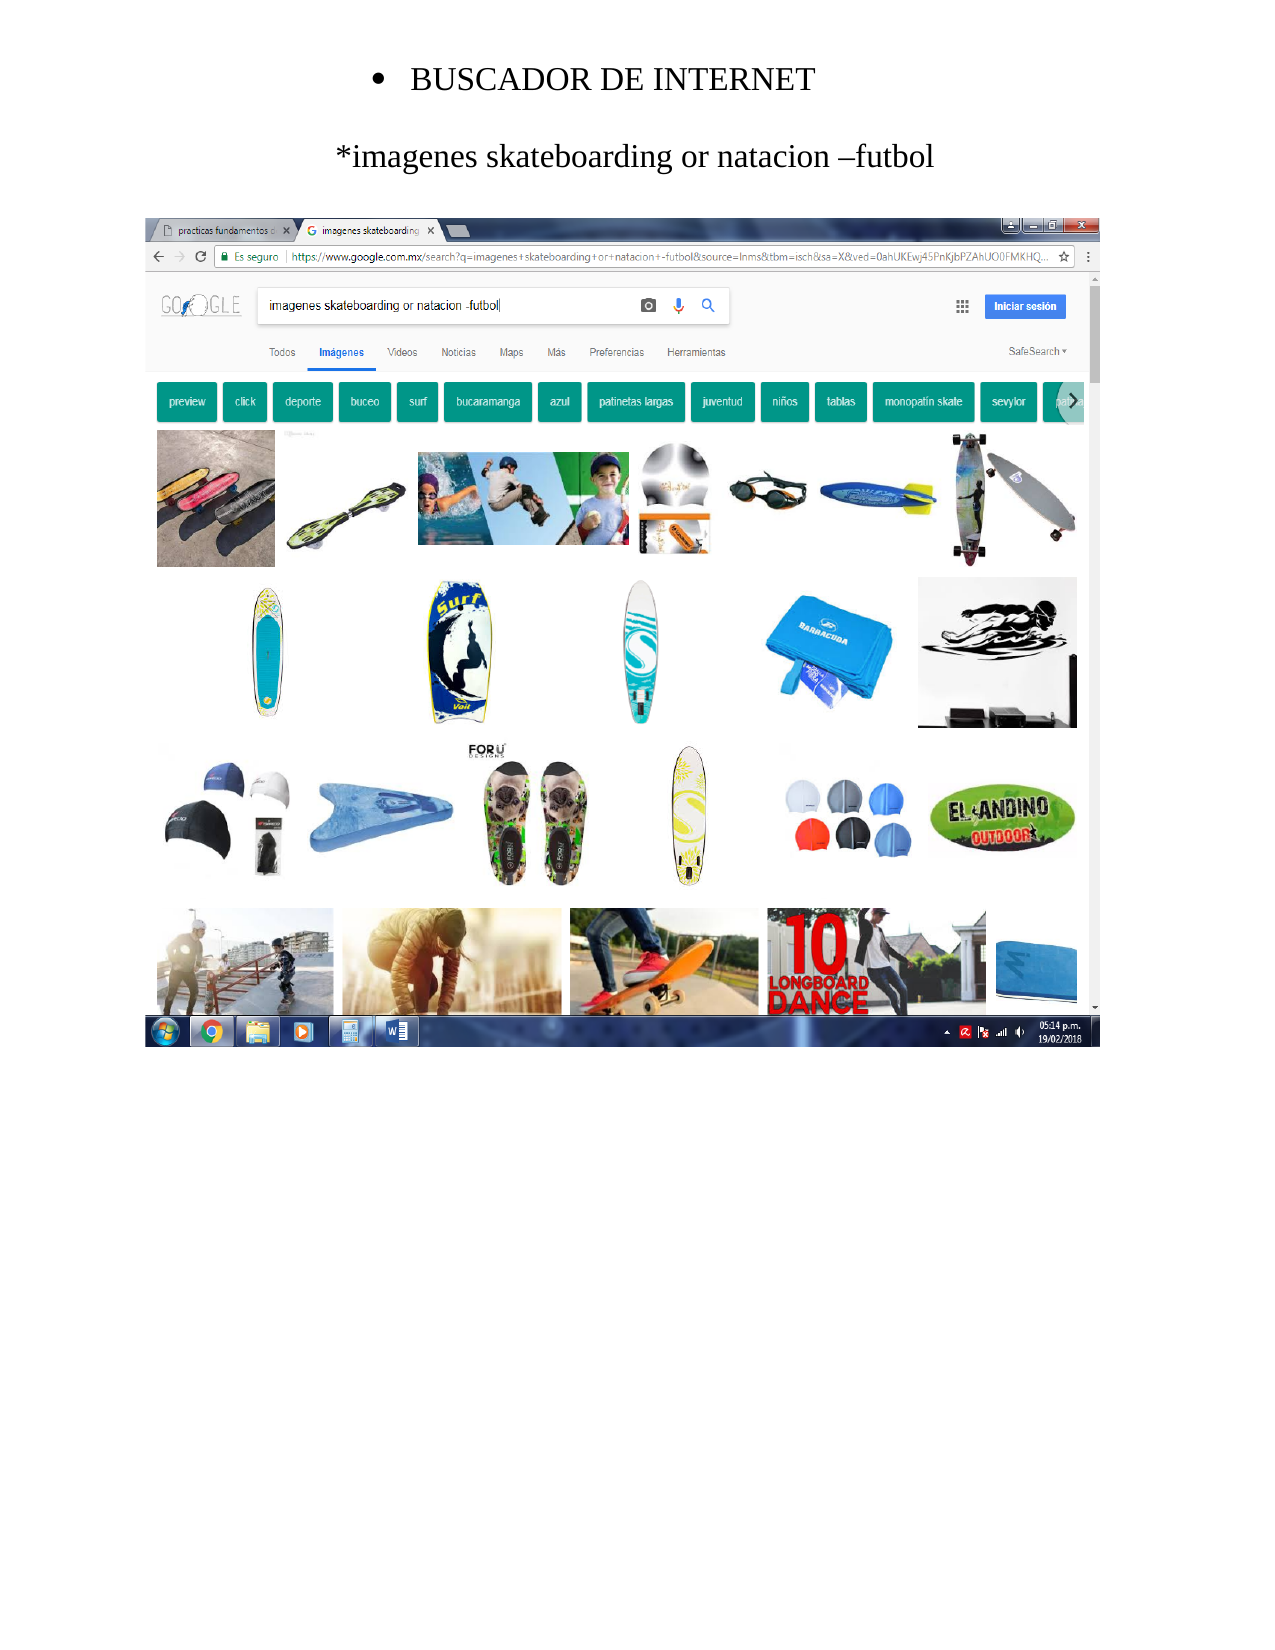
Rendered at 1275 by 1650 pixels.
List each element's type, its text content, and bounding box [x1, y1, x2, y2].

text *imagenes skateboarding or natacion –futbol [335, 136, 1205, 174]
list BUSCADOR DE INTERNET [373, 59, 1205, 97]
